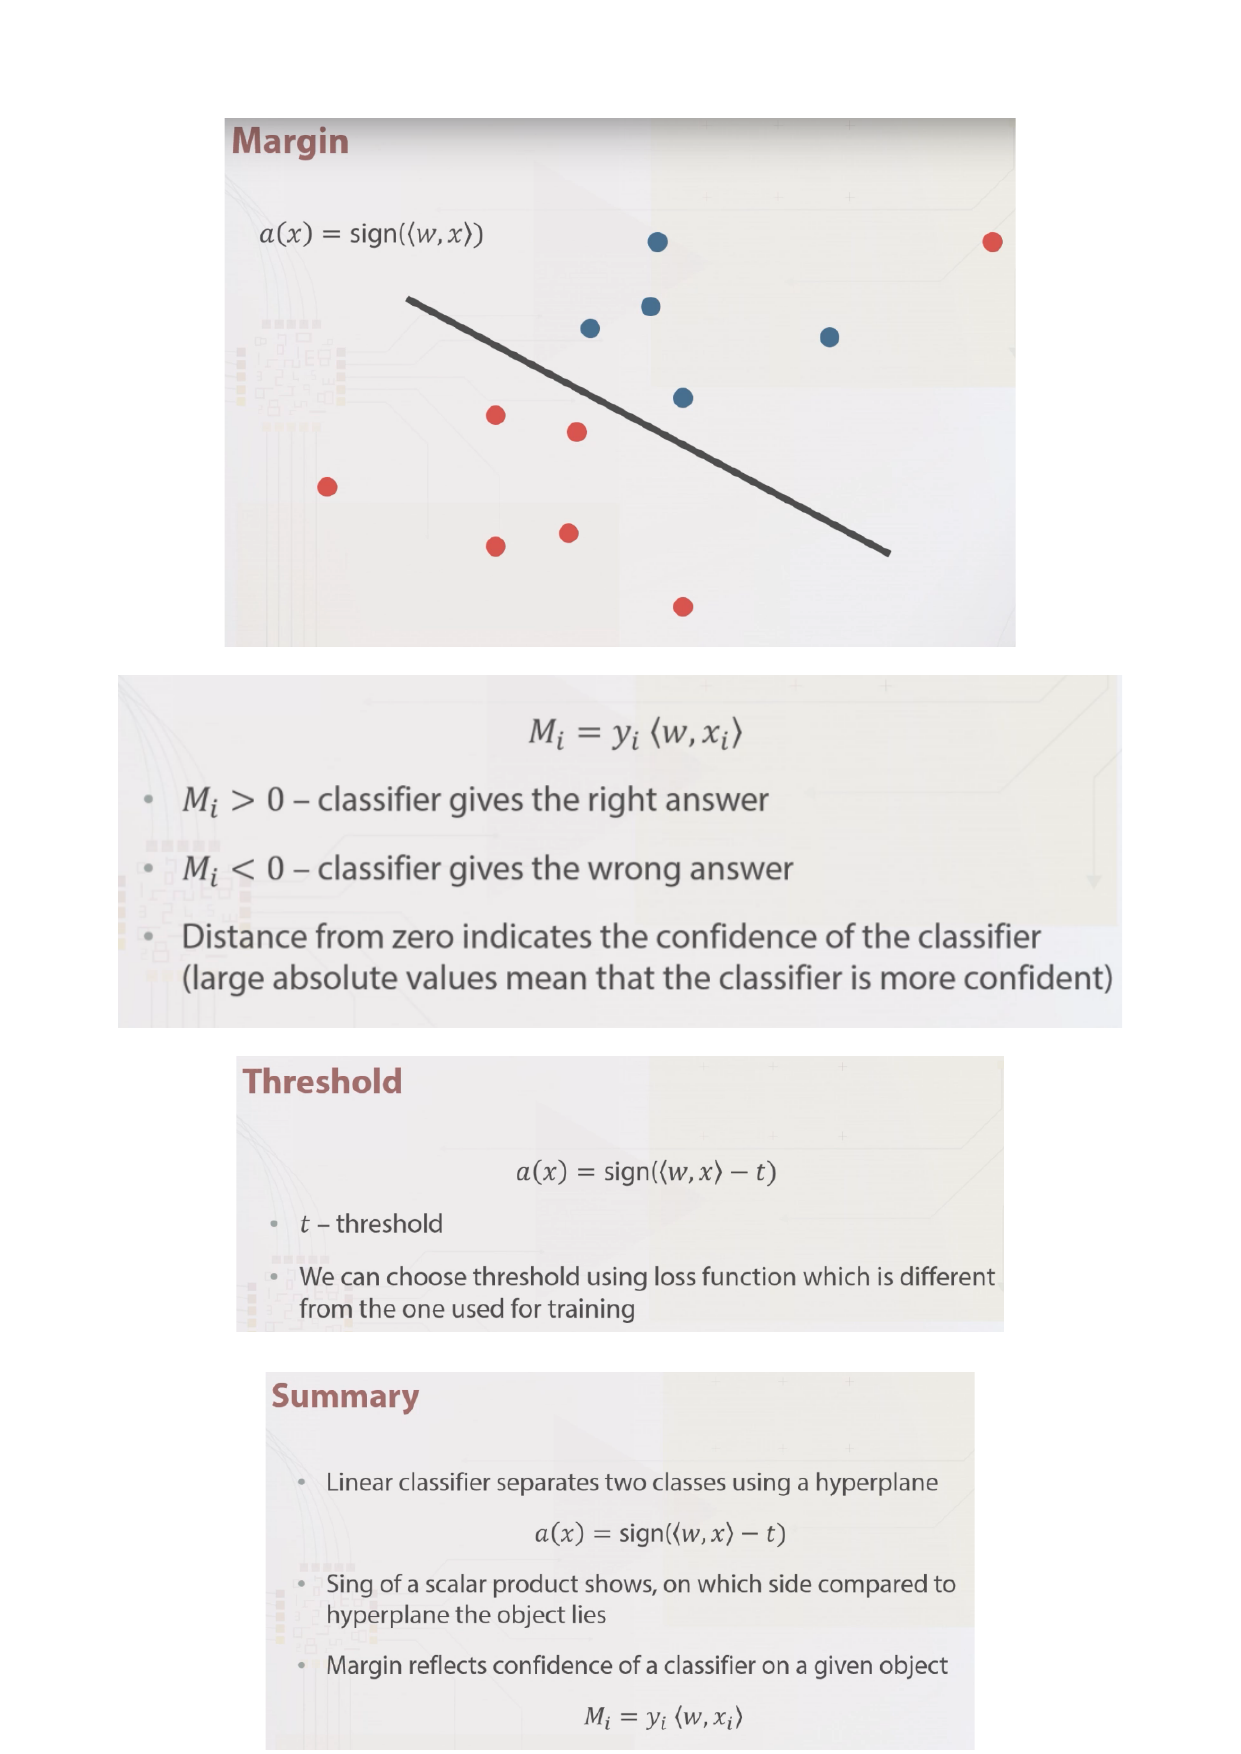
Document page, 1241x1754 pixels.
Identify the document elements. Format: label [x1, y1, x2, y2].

picture [118, 675, 1123, 1028]
picture [224, 118, 1016, 647]
picture [236, 1056, 1004, 1332]
picture [265, 1372, 975, 1750]
